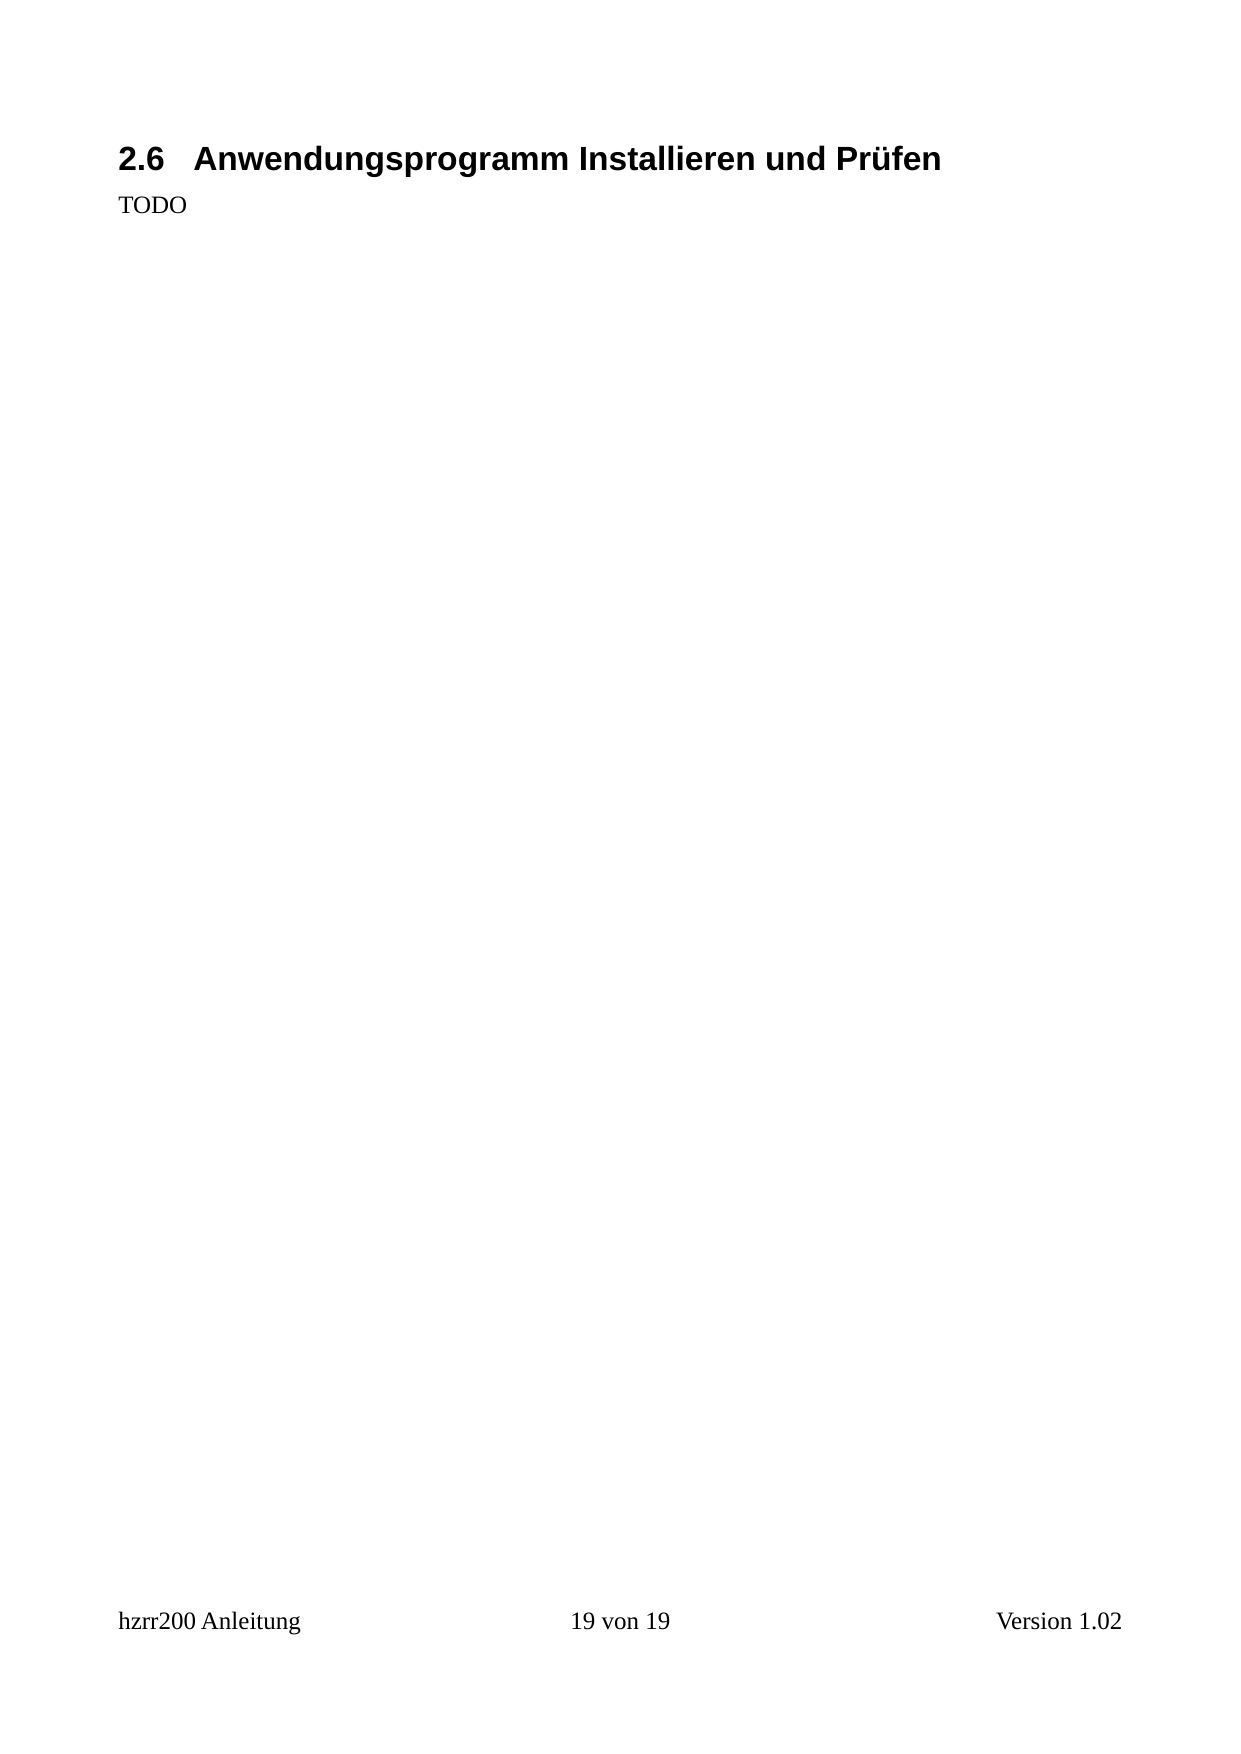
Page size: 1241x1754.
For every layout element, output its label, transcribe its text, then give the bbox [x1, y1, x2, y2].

text TODO [118, 190, 1122, 219]
subtitle Anwendungsprogramm Installieren und Prüfen [118, 139, 1122, 178]
